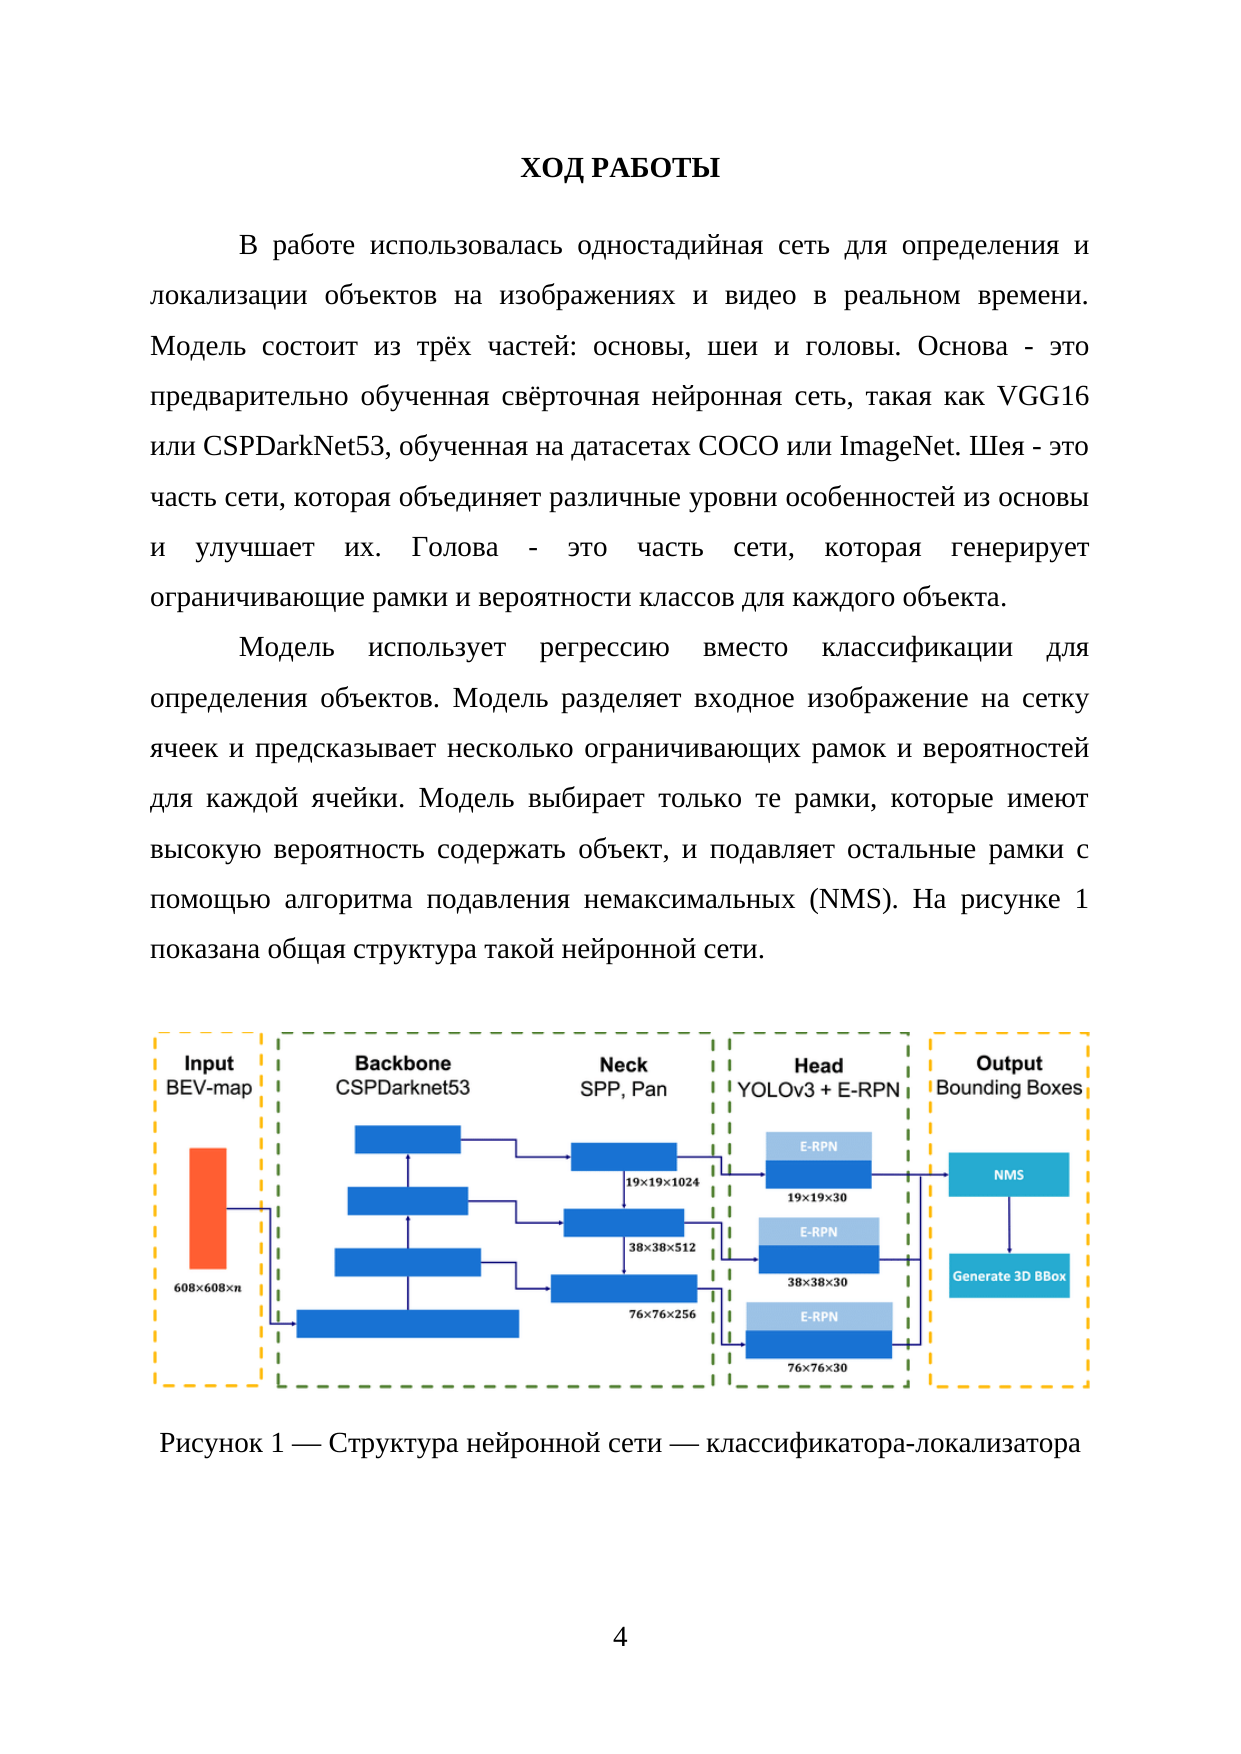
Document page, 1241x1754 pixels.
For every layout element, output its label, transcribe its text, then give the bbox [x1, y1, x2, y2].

text Модель использует регрессию вместо классификации для определения объектов. Модель разделяет входное изображение на сетку ячеек и предсказывает несколько ограничивающих рамок и вероятностей для каждой ячейки. Модель выбирает только те рамки, которые имеют высокую вероятность содержать объект, и подавляет остальные рамки с помощью алгоритма подавления немаксимальных (NMS). На рисунке 1 показана общая структура такой нейронной сети. [150, 629, 1090, 965]
text В работе использовалась одностадийная сеть для определения и локализации объектов на изображениях и видео в реальном времени. Модель состоит из трёх частей: основы, шеи и головы. Основа - это предварительно обученная свёрточная нейронная сеть, такая как VGG16 или CSPDarkNet53, обученная на датасетах COCO или ImageNet. Шея - это часть сети, которая объединяет различные уровни особенностей из основы и улучшает их. Голова - это часть сети, которая генерирует ограничивающие рамки и вероятности классов для каждого объекта. [150, 227, 1090, 613]
picture [150, 1032, 1091, 1392]
subtitle ХОД РАБОТЫ [150, 150, 1090, 183]
text Рисунок 1 — Структура нейронной сети — классификатора-локализатора [150, 1392, 1090, 1459]
